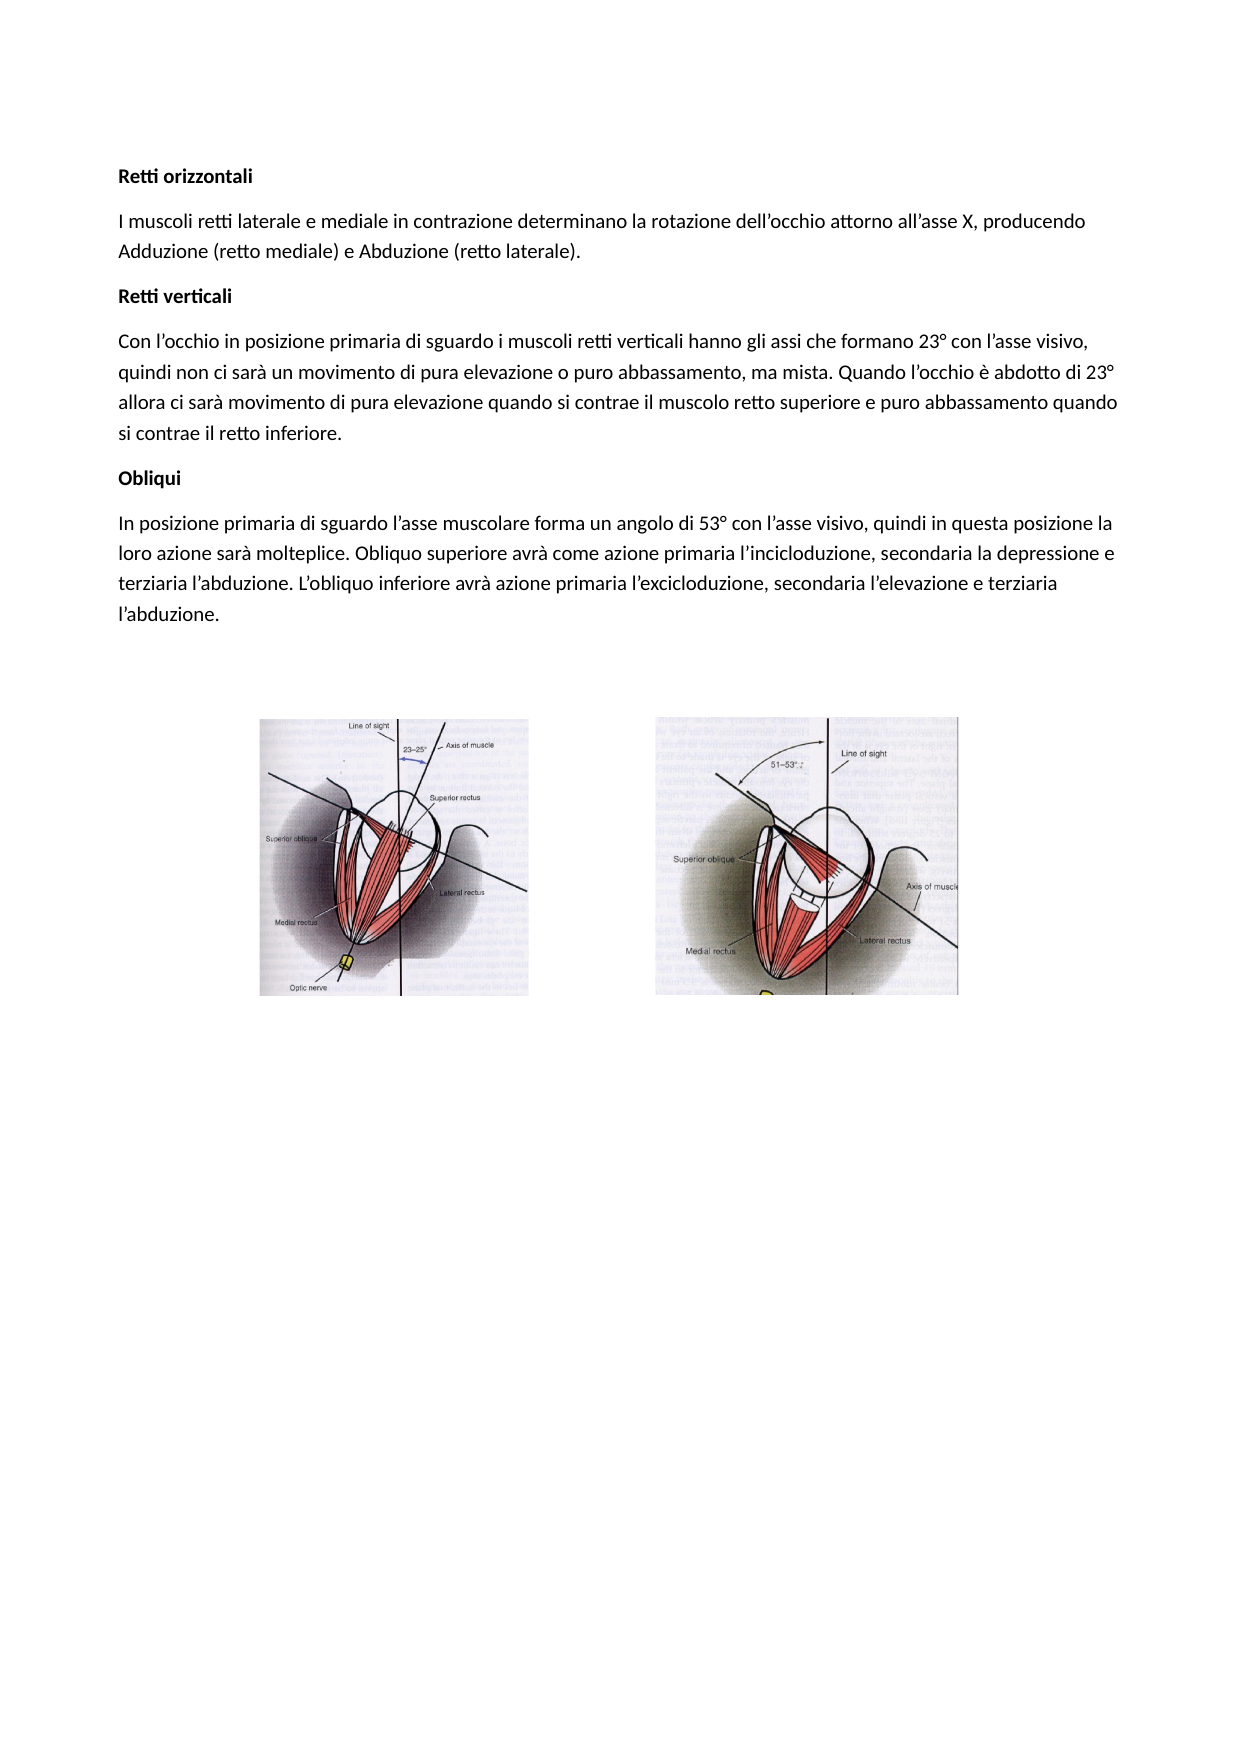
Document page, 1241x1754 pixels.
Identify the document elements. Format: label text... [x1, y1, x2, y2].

picture [259, 719, 529, 996]
text In posizione primaria di sguardo l’asse muscolare forma un angolo di 53° con l’asse visivo, quindi in questa posizione la loro azione sarà molteplice. Obliquo superiore avrà come azione primaria l’incicloduzione, secondaria la depressione e terziaria l’abduzione. L’obliquo inferiore avrà azione primaria l’excicloduzione, secondaria l’elevazione e terziaria l’abduzione. [118, 510, 1122, 626]
text Con l’occhio in posizione primaria di sguardo i muscoli retti verticali hanno gli assi che formano 23° con l’asse visivo, quindi non ci sarà un movimento di pura elevazione o puro abbassamento, ma mista. Quando l’occhio è abdotto di 23° allora ci sarà movimento di pura elevazione quando si contrae il muscolo retto superiore e puro abbassamento quando si contrae il retto inferiore. [118, 328, 1122, 445]
picture [655, 717, 959, 995]
text I muscoli retti laterale e mediale in contrazione determinano la rotazione dell’occhio attorno all’asse X, producendo Adduzione (retto mediale) e Abduzione (retto laterale). [118, 208, 1122, 264]
text Obliqui [118, 465, 1122, 490]
text Retti verticali [118, 283, 1122, 309]
text Retti orizzontali [118, 163, 1122, 188]
